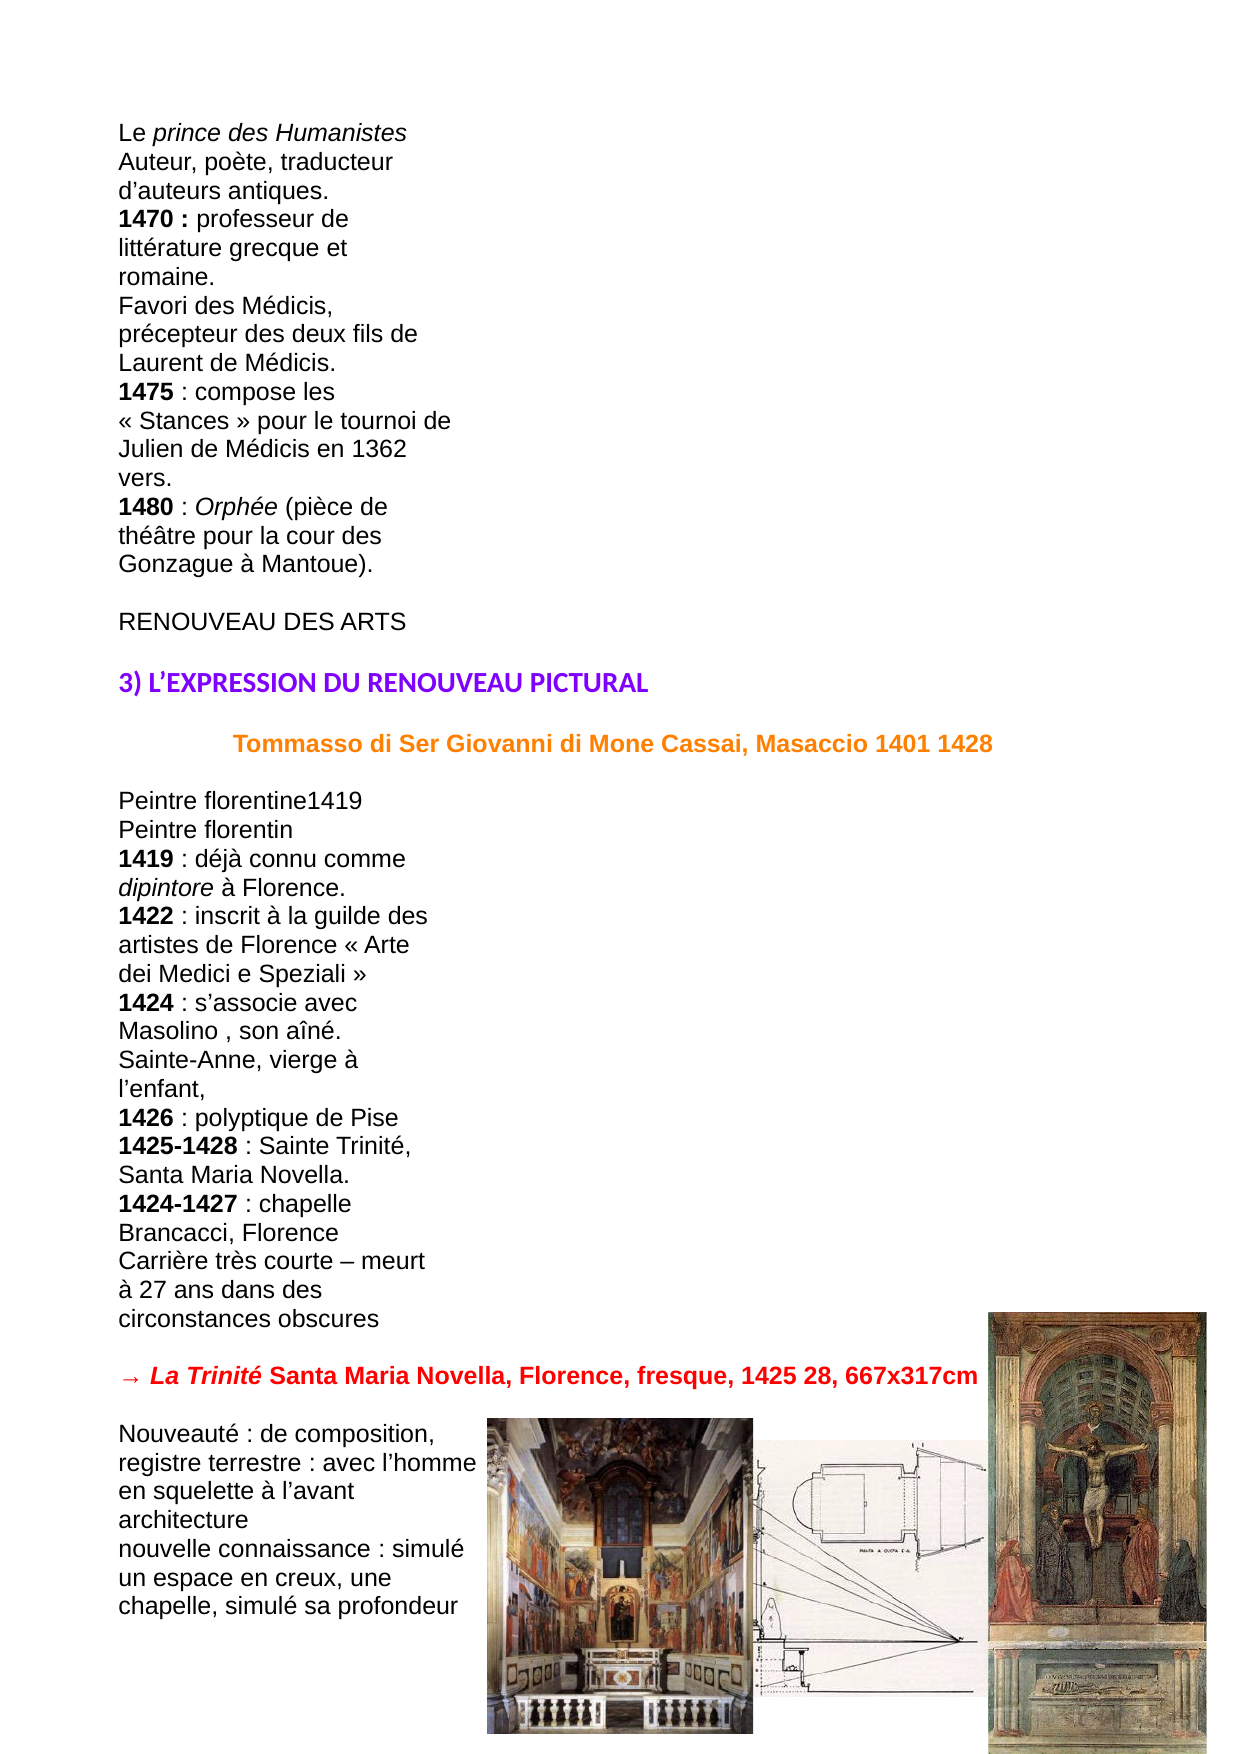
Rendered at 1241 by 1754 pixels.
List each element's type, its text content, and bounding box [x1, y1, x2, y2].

text RENOUVEAU DES ARTS [118, 607, 1122, 636]
text 1470 : professeur de [118, 204, 1122, 233]
text Tommasso di Ser Giovanni di Mone Cassai, Masaccio 1401 1428 [118, 729, 1122, 757]
text littérature grecque et [118, 233, 1122, 262]
text 1424 : s’associe avec [118, 987, 1122, 1016]
text circonstances obscures [118, 1304, 1122, 1332]
text « Stances » pour le tournoi de [118, 406, 1122, 434]
text 1422 : inscrit à la guilde des [118, 901, 1122, 930]
text architecture [118, 1505, 487, 1534]
text 1475 : compose les [118, 377, 1122, 406]
text 1419 : déjà connu comme [118, 844, 1122, 872]
text Masolino , son aîné. [118, 1016, 1122, 1045]
text 1425-1428 : Sainte Trinité, [118, 1131, 1122, 1160]
text à 27 ans dans des [118, 1275, 1122, 1304]
text artistes de Florence « Arte [118, 930, 1122, 959]
text Brancacci, Florence [118, 1217, 1122, 1246]
text Laurent de Médicis. [118, 348, 1122, 377]
text Carrière très courte – meurt [118, 1246, 1122, 1275]
text dei Medici e Speziali » [118, 959, 1122, 987]
text romaine. [118, 262, 1122, 291]
text dipintore à Florence. [118, 872, 1122, 901]
text Le prince des Humanistes [118, 118, 1122, 147]
text 1426 : polyptique de Pise [118, 1102, 1122, 1131]
text Peintre florentine1419 [118, 786, 1122, 815]
text nouvelle connaissance : simulé un espace en creux, une chapelle, simulé sa profondeur [118, 1534, 487, 1620]
text [754, 1419, 988, 1440]
text l’enfant, [118, 1074, 1122, 1102]
picture [487, 1312, 1207, 1754]
text Auteur, poète, traducteur [118, 147, 1122, 176]
text Sainte-Anne, vierge à [118, 1045, 1122, 1074]
text Nouveauté : de composition, registre terrestre : avec l’homme en squelette à l’avant [118, 1419, 487, 1505]
text Favori des Médicis, [118, 291, 1122, 319]
text Santa Maria Novella. [118, 1160, 1122, 1189]
text 1480 : Orphée (pièce de [118, 492, 1122, 521]
text 3) L’EXPRESSION DU RENOUVEAU PICTURAL [118, 664, 1122, 700]
text vers. [118, 463, 1122, 492]
text Julien de Médicis en 1362 [118, 434, 1122, 463]
text d’auteurs antiques. [118, 176, 1122, 204]
text → La Trinité Santa Maria Novella, Florence, fresque, 1425 28, 667x317cm [118, 1361, 988, 1390]
text Gonzague à Mantoue). [118, 549, 1122, 578]
text Peintre florentin [118, 815, 1122, 844]
text théâtre pour la cour des [118, 521, 1122, 549]
text précepteur des deux fils de [118, 319, 1122, 348]
text 1424-1427 : chapelle [118, 1189, 1122, 1217]
